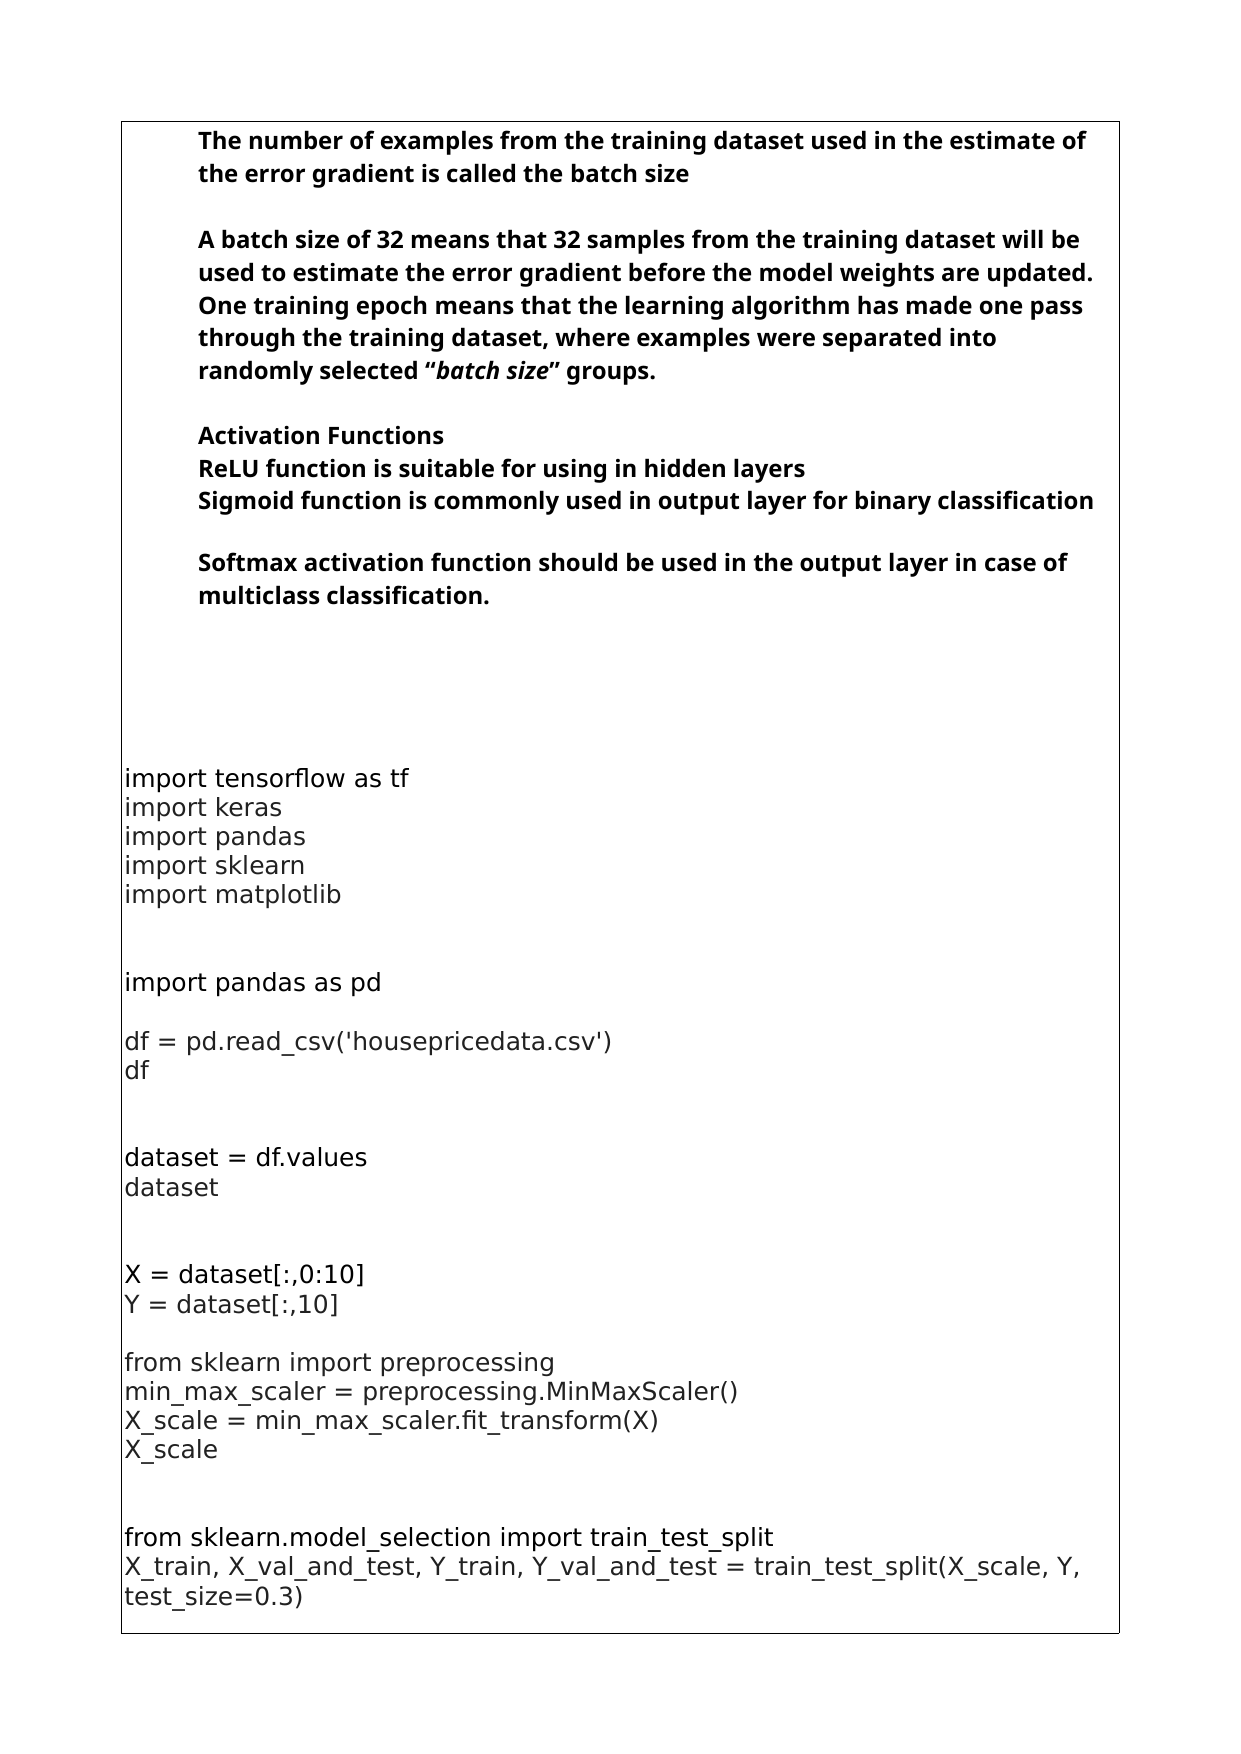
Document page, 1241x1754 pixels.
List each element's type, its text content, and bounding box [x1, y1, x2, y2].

text import pandas [124, 822, 1116, 851]
text import matplotlib [124, 881, 1116, 910]
text X_scale [124, 1436, 1116, 1465]
text dataset = df.values [124, 1144, 1116, 1173]
text min_max_scaler = preprocessing.MinMaxScaler() [124, 1377, 1116, 1406]
text df = pd.read_csv('housepricedata.csv') [124, 1027, 1116, 1056]
text X_scale = min_max_scaler.fit_transform(X) [124, 1406, 1116, 1436]
text Activation Functions [198, 419, 1116, 452]
text import tensorflow as tf [124, 764, 1116, 793]
text import sklearn [124, 851, 1116, 881]
text from sklearn import preprocessing [124, 1348, 1116, 1377]
text X = dataset[:,0:10] [124, 1261, 1116, 1290]
text df [124, 1056, 1116, 1085]
text from sklearn.model_selection import train_test_split [124, 1523, 1116, 1553]
text import keras [124, 793, 1116, 822]
text ReLU function is suitable for using in hidden layers [198, 452, 1116, 484]
text Softmax activation function should be used in the output layer in case of multiclass classification. [198, 546, 1116, 611]
text The number of examples from the training dataset used in the estimate of the error gradient is called the batch size [198, 124, 1116, 189]
text A batch size of 32 means that 32 samples from the training dataset will be used to estimate the error gradient before the model weights are updated. One training epoch means that the learning algorithm has made one pass through the training dataset, where examples were separated into randomly selected “batch size” groups. [198, 223, 1116, 386]
text X_train, X_val_and_test, Y_train, Y_val_and_test = train_test_split(X_scale, Y, test_size=0.3) [124, 1553, 1116, 1611]
text import pandas as pd [124, 968, 1116, 997]
text dataset [124, 1173, 1116, 1202]
text Y = dataset[:,10] [124, 1290, 1116, 1319]
text Sigmoid function is commonly used in output layer for binary classification [198, 484, 1116, 517]
